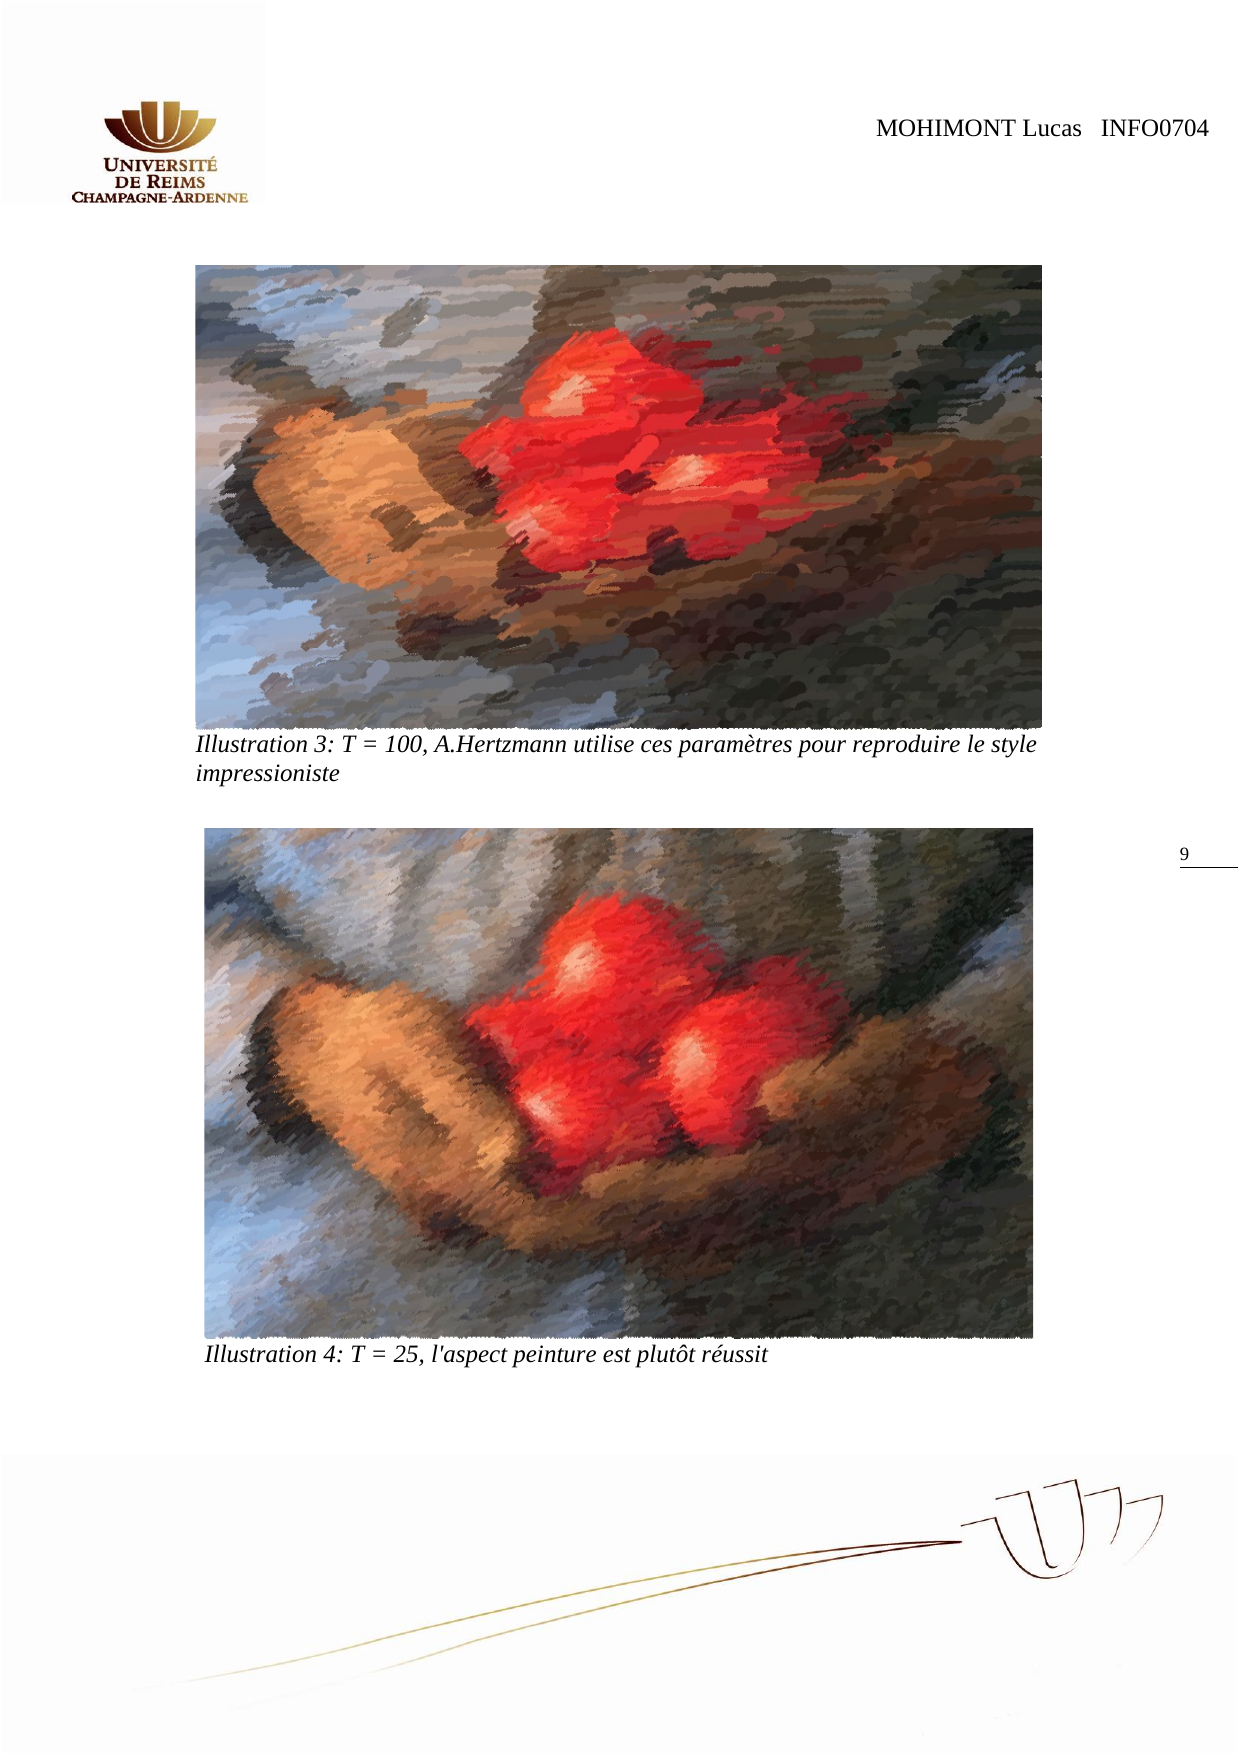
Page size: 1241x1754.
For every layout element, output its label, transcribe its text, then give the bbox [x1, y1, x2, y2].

picture [204, 828, 1034, 1339]
picture [1, 1, 265, 203]
table_header Présentation du sujet Pour le projet du module de traitement d'image, j'ai choisit d'implémenter une méthode de rendu non-photoréaliste. Aaron Hertzmann propose dans son article,« Painterly Rendering with Curved Brush Strokes of Multiples Sizes » , une méthode pour créer des images ayant l'apparence de peintures à partir de photographies. Cette méthode permet de simuler les coups de pinceaux d'un peintre en fonction de différents paramètres qui seront exposés plus loin. Ces paramètres permettent de donner un style de peinture précis à une image. I - Résumé de l'article 1 – Méthode principale Cet algorithme va simuler les méthodes utiliser par les peintres pour générer une image ayant l'aspect d'une peinture. L'image sera organisé en un ensemble de couche qui seront peintes successivement. Chaque couches sera associées à une taille de pinceau constante. La couche ayant la plus grande taille de pinceau est peinte en première, puis ensuite nous affinons les détails de l'image en peignant les couches ayant des tailles de pinceau plus petites. Chaque couches sera peinte à partir d'une version lissée de l'image originale. Nous avons gardés le choix du filtre de Gauss comme méthode de lissage de l'image. A.Hertzmann précise que la diffusion non linéaire peut être utilisé à la place du filtre de Gauss pour obtenir de meilleur résultat. Une couche est formée par un ensemble de coups de pinceaux et chaque coups de pinceaux est représentés par un ensemble de points de contrôles formant une B-Spline. Le calcul des points de contrôles se fait à partir du gradient de la luminance de l'image lissée. 2 – Sélection des coups de pinceau Une couche est donc un ensemble de coups de pinceaux. Nous devons parcourir l'image pour sélectionner les coordonnées de départ de chaque coups de pinceau. Une fois les points de contrôles des coups de pinceau calculés, nous pouvons peindre chaque coups dans un ordre aléatoire. Nous avons besoin d'abord de calculer la différence entre l'image originale lissée et l'image peinte. Initialement, l'image peinte est remplis par une par une couleur constante choisie de manière à ce que l'image entière soit traité par l'algorithme. 3 – Calcul des coups de pinceau Un coup de pinceau est initialisé avec un premier point de contrôle (x,y), un rayon R constant et une couleur C constante. Cette couleur C est la couleur de l'image originale lissée aux coordonnées (x,y). Un coup de pinceau est une courbe B-Spline représentée par un ensemble de points de contrôle. Le calcul des points de contrôle s'effectue comme les calculs des termes d'une suite récurrente. On effectue ces calculs jusqu'à atteindre le nombre maximal de points de contrôle définis par l'utilisateur et également si on atteint une autre condition d'arrêt. Le calcul s'arrête prématurément si l'amplitude du gradient est nulle en un point (x,y). II – Implémentation et résultats 1 – Choix d'implémentation L'implémentation a été réalisé en C++ avec la bibliothèque OpenCV. OpenCV nous fournit les fonctions essentielles aux chargements et l'enregistrement d'image, aux calculs de gradient et au lissage d'image utilisées par les différents algorithmes présentés précédemment. Les algorithmes présentés par A.Hertzmann sont suffisamment génériques pour nous laisser choisir des structures de données adaptés. Les rayons des pinceaux simulés par l'algorithme de rendu sont calculés à partir de 3 constantes : le rayon maximum du pinceau, un facteur qui permettra de calculer les rayons suivants à partir du rayon maximum et le nombre de rayon utilisé pour peindre l'image(c'est à dire le nombre de couches peintes successivement). Concernant le calcul de la différence entre l'image de référence lissée et l'image peinte, la différence calculée pour la première couche est fixée à la constante 2*T, de manière à ce que l'erreur moyenne de chaque région M soit toujours supérieure au taux d'approximation T. Ainsi l'image résultante sera peinte sur toute sa surface. La constante T est comprise entre 0 et 255 et correspondant à l'approximation à atteindre par rapport à l'image originale. Plus T est élevé, plus l'approximation sera grossière, et plus T est faible, plus l'image résultante sera fidèle à l'image d'origine. Nous avons choisit de peindre chaque coups de pinceau juste après l'avoir calculé, ce qui évite des stockages inutiles. Nous utilisons un Z-Buffer pour peindre les coups de pinceau de manière aléatoire mais aussi pour réduire le nombre de coups de pinceau à calculer. Le Z-Buffer est une image en niveau de gris initialisée à 0 sur tous ses pixels. Nous attribuons à chaque coups de pinceau une valeur z aléatoire comprise entre 1 et 255. Si cette valeur z est supérieure à la valeur présente dans le Z-Buffer nous pouvons peindre le coups de pinceau, sinon ce coups de pinceau n'a pas besoin d'être calculé puisqu'il ne sera pas peint. Lorsque nous peignons l'image, nous peignons aussi dans le Z-Buffer mais avec un rayon R plus petit pour éviter que certains coups de pinceaux ne soient trop espacé les uns des autres dans certaines zone de l'image. Par rapport à la version proposée par A.Hertzmann, il manque la gestion de la transparence entre les couches qui se superposent et aussi il manque une part d'aléatoire propre à certains style de peinture. Nous avons limité cette part d'aléatoire au minimum, en modifiant la couleur des coups de pinceau à partir du z aléatoire généré pour le Z-Buffer. Cette variation de la couleur donne à l'image un aspect moins parfait. 2 – Résultats 1 – Paramètres Les résultats dépendent des paramètres suivants : T, le seuil d'approximation de l'image, exprimé en valeur de niveaux de gris. Plus T est élevé, plus l'image peinte est grossière par rapport à l'image d'origine. Min et Max, respectivement la taille minimale et la taille maximale d'un coup de pinceau Rmax, ratio, et n : respectivement la taille maximale du pinceau(en pixels), le ratio utilisé pour calculer la taille du pinceau des couches suivantes, n le nombre de couches à peindre fc, le filtre de courbure, permet d'atténuer ou d'exagérer la courbure des coups de pinceau fo, constante utilisée pour augmenter ou diminuer la taille du noyau utilisé pour le lissage de l'image fg, constante utilisée pour augmenter ou diminuer l'espacement entre les coups de pinceau Par défaut on utilisera les valeurs suivantes : T = 100 Min = 4, Max = 16 Rmax = 8, ratio = 0.5, n = 3 fc = 1.0 fo = 1.0 fg = 1.0 2 – Approximation de l'image originale Nous ferons varier l'approximation de l'image de manière à avoir 3 résultats assez différents : L'approximation de l'image ne dépends pas que de dépends, elle dépend également de la taille maximale des coups de pinceaux et de la taille des pinceaux. On peut s'approcher d'un style pointilliste en gardant une approximation faible(T > 100) et en limitant la taille des coups de pinceau (Max < 4) : 3 – Le cas particulier des visages La méthode proposée par A.Hertzmann donne des rendus assez proche de peinture pour des objets ou des paysages par exemples. Mais les visages humains sont souvent déformés lorsque l'on utilise cette méthode. Comme les coups de pinceau sont dessinés aléatoirement, les visages sont rarement mis en valeur. Cette méthode ne donne des résultats satisfaisant pour les portraits que si l'on choisit une approximation très fidèle de l'image originale(T < 50). Ou alors l'image originale doit avoir une résolution assez grande(supérieur à 1920X1080). On peut obtenir un meilleur résultat en augmentant la résolution de l'image originale et en augmentant la taille du noyau utilisé pour le lissage : 4 – Conclusion La méthode proposée par A.Hertzmann dans son article publié en 1998 produit des résultats assez proche des peintures faites par l'Homme. Mais cette méthode a un certains nombre de limites. La modélisation des coups de pinceau est limité car les paramètres utilisés restent statiques, ce qui peut justement donner l'impression que ces images ont effectivement été générées par une machine. Cette méthode n'est pas adapté pour « peindre » des portraits, la machine n'ayant pas la capacité de reconnaître les visages, les résultats sont souvent approximatifs(voir difforme dans certains cas). Il serait intéressant de modifier cette méthode avec des techniques de reconnaissance des visages pour obtenir un résultat plus proche de la réalité. [109, 142, 1128, 729]
picture [1, 1454, 1236, 1753]
table_header Présentation du sujet Pour le projet du module de traitement d'image, j'ai choisit d'implémenter une méthode de rendu non-photoréaliste. Aaron Hertzmann propose dans son article,« Painterly Rendering with Curved Brush Strokes of Multiples Sizes » , une méthode pour créer des images ayant l'apparence de peintures à partir de photographies. Cette méthode permet de simuler les coups de pinceaux d'un peintre en fonction de différents paramètres qui seront exposés plus loin. Ces paramètres permettent de donner un style de peinture précis à une image. I - Résumé de l'article 1 – Méthode principale Cet algorithme va simuler les méthodes utiliser par les peintres pour générer une image ayant l'aspect d'une peinture. L'image sera organisé en un ensemble de couche qui seront peintes successivement. Chaque couches sera associées à une taille de pinceau constante. La couche ayant la plus grande taille de pinceau est peinte en première, puis ensuite nous affinons les détails de l'image en peignant les couches ayant des tailles de pinceau plus petites. Chaque couches sera peinte à partir d'une version lissée de l'image originale. Nous avons gardés le choix du filtre de Gauss comme méthode de lissage de l'image. A.Hertzmann précise que la diffusion non linéaire peut être utilisé à la place du filtre de Gauss pour obtenir de meilleur résultat. Une couche est formée par un ensemble de coups de pinceaux et chaque coups de pinceaux est représentés par un ensemble de points de contrôles formant une B-Spline. Le calcul des points de contrôles se fait à partir du gradient de la luminance de l'image lissée. 2 – Sélection des coups de pinceau Une couche est donc un ensemble de coups de pinceaux. Nous devons parcourir l'image pour sélectionner les coordonnées de départ de chaque coups de pinceau. Une fois les points de contrôles des coups de pinceau calculés, nous pouvons peindre chaque coups dans un ordre aléatoire. Nous avons besoin d'abord de calculer la différence entre l'image originale lissée et l'image peinte. Initialement, l'image peinte est remplis par une par une couleur constante choisie de manière à ce que l'image entière soit traité par l'algorithme. 3 – Calcul des coups de pinceau Un coup de pinceau est initialisé avec un premier point de contrôle (x,y), un rayon R constant et une couleur C constante. Cette couleur C est la couleur de l'image originale lissée aux coordonnées (x,y). Un coup de pinceau est une courbe B-Spline représentée par un ensemble de points de contrôle. Le calcul des points de contrôle s'effectue comme les calculs des termes d'une suite récurrente. On effectue ces calculs jusqu'à atteindre le nombre maximal de points de contrôle définis par l'utilisateur et également si on atteint une autre condition d'arrêt. Le calcul s'arrête prématurément si l'amplitude du gradient est nulle en un point (x,y). II – Implémentation et résultats 1 – Choix d'implémentation L'implémentation a été réalisé en C++ avec la bibliothèque OpenCV. OpenCV nous fournit les fonctions essentielles aux chargements et l'enregistrement d'image, aux calculs de gradient et au lissage d'image utilisées par les différents algorithmes présentés précédemment. Les algorithmes présentés par A.Hertzmann sont suffisamment génériques pour nous laisser choisir des structures de données adaptés. Les rayons des pinceaux simulés par l'algorithme de rendu sont calculés à partir de 3 constantes : le rayon maximum du pinceau, un facteur qui permettra de calculer les rayons suivants à partir du rayon maximum et le nombre de rayon utilisé pour peindre l'image(c'est à dire le nombre de couches peintes successivement). Concernant le calcul de la différence entre l'image de référence lissée et l'image peinte, la différence calculée pour la première couche est fixée à la constante 2*T, de manière à ce que l'erreur moyenne de chaque région M soit toujours supérieure au taux d'approximation T. Ainsi l'image résultante sera peinte sur toute sa surface. La constante T est comprise entre 0 et 255 et correspondant à l'approximation à atteindre par rapport à l'image originale. Plus T est élevé, plus l'approximation sera grossière, et plus T est faible, plus l'image résultante sera fidèle à l'image d'origine. Nous avons choisit de peindre chaque coups de pinceau juste après l'avoir calculé, ce qui évite des stockages inutiles. Nous utilisons un Z-Buffer pour peindre les coups de pinceau de manière aléatoire mais aussi pour réduire le nombre de coups de pinceau à calculer. Le Z-Buffer est une image en niveau de gris initialisée à 0 sur tous ses pixels. Nous attribuons à chaque coups de pinceau une valeur z aléatoire comprise entre 1 et 255. Si cette valeur z est supérieure à la valeur présente dans le Z-Buffer nous pouvons peindre le coups de pinceau, sinon ce coups de pinceau n'a pas besoin d'être calculé puisqu'il ne sera pas peint. Lorsque nous peignons l'image, nous peignons aussi dans le Z-Buffer mais avec un rayon R plus petit pour éviter que certains coups de pinceaux ne soient trop espacé les uns des autres dans certaines zone de l'image. Par rapport à la version proposée par A.Hertzmann, il manque la gestion de la transparence entre les couches qui se superposent et aussi il manque une part d'aléatoire propre à certains style de peinture. Nous avons limité cette part d'aléatoire au minimum, en modifiant la couleur des coups de pinceau à partir du z aléatoire généré pour le Z-Buffer. Cette variation de la couleur donne à l'image un aspect moins parfait. 2 – Résultats 1 – Paramètres Les résultats dépendent des paramètres suivants : T, le seuil d'approximation de l'image, exprimé en valeur de niveaux de gris. Plus T est élevé, plus l'image peinte est grossière par rapport à l'image d'origine. Min et Max, respectivement la taille minimale et la taille maximale d'un coup de pinceau Rmax, ratio, et n : respectivement la taille maximale du pinceau(en pixels), le ratio utilisé pour calculer la taille du pinceau des couches suivantes, n le nombre de couches à peindre fc, le filtre de courbure, permet d'atténuer ou d'exagérer la courbure des coups de pinceau fo, constante utilisée pour augmenter ou diminuer la taille du noyau utilisé pour le lissage de l'image fg, constante utilisée pour augmenter ou diminuer l'espacement entre les coups de pinceau Par défaut on utilisera les valeurs suivantes : T = 100 Min = 4, Max = 16 Rmax = 8, ratio = 0.5, n = 3 fc = 1.0 fo = 1.0 fg = 1.0 2 – Approximation de l'image originale Nous ferons varier l'approximation de l'image de manière à avoir 3 résultats assez différents : L'approximation de l'image ne dépends pas que de dépends, elle dépend également de la taille maximale des coups de pinceaux et de la taille des pinceaux. On peut s'approcher d'un style pointilliste en gardant une approximation faible(T > 100) et en limitant la taille des coups de pinceau (Max < 4) : 3 – Le cas particulier des visages La méthode proposée par A.Hertzmann donne des rendus assez proche de peinture pour des objets ou des paysages par exemples. Mais les visages humains sont souvent déformés lorsque l'on utilise cette méthode. Comme les coups de pinceau sont dessinés aléatoirement, les visages sont rarement mis en valeur. Cette méthode ne donne des résultats satisfaisant pour les portraits que si l'on choisit une approximation très fidèle de l'image originale(T < 50). Ou alors l'image originale doit avoir une résolution assez grande(supérieur à 1920X1080). On peut obtenir un meilleur résultat en augmentant la résolution de l'image originale et en augmentant la taille du noyau utilisé pour le lissage : 4 – Conclusion La méthode proposée par A.Hertzmann dans son article publié en 1998 produit des résultats assez proche des peintures faites par l'Homme. Mais cette méthode a un certains nombre de limites. La modélisation des coups de pinceau est limité car les paramètres utilisés restent statiques, ce qui peut justement donner l'impression que ces images ont effectivement été générées par une machine. Cette méthode n'est pas adapté pour « peindre » des portraits, la machine n'ayant pas la capacité de reconnaître les visages, les résultats sont souvent approximatifs(voir difforme dans certains cas). Il serait intéressant de modifier cette méthode avec des techniques de reconnaissance des visages pour obtenir un résultat plus proche de la réalité. [109, 730, 1128, 1453]
picture [195, 265, 1042, 730]
